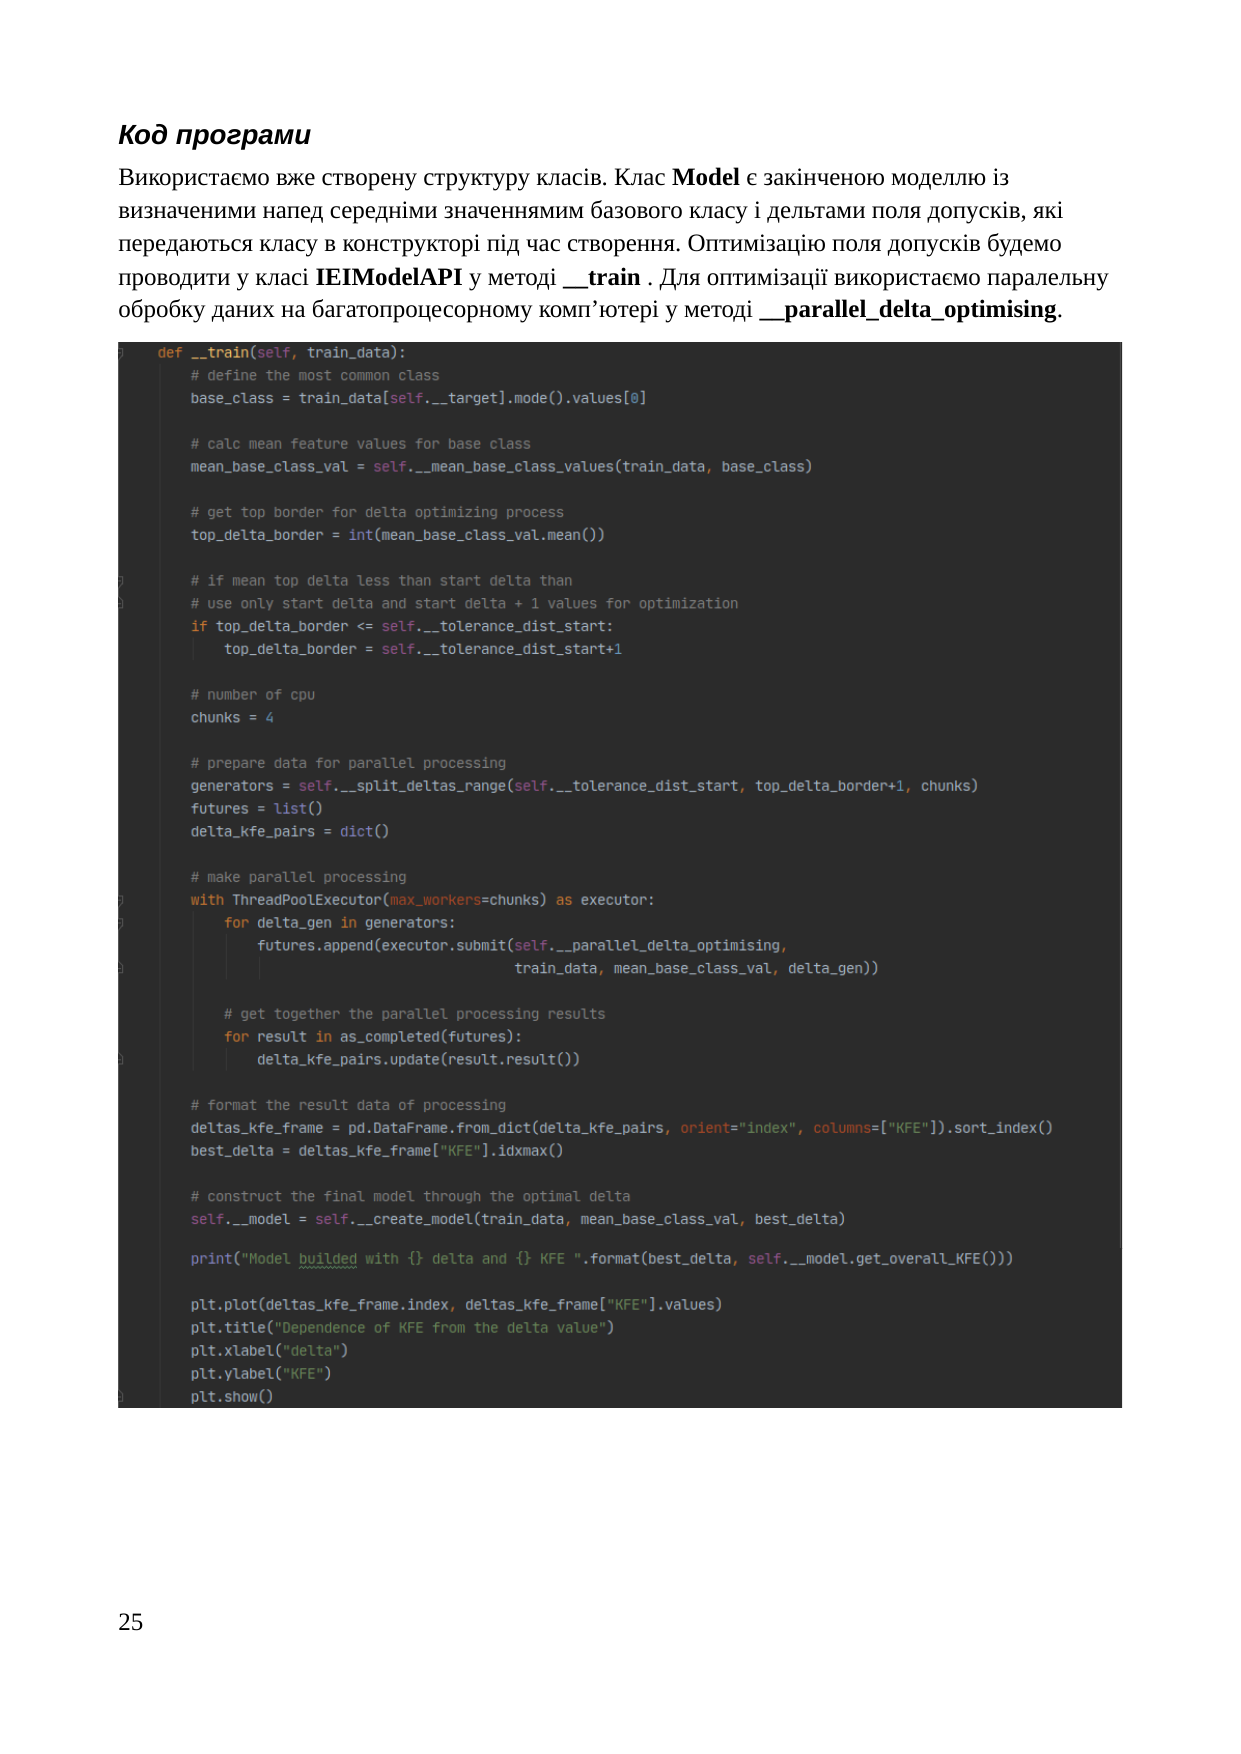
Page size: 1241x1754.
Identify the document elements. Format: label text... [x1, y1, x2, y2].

text Використаємо вже створену структуру класів. Клас Model є закінченою моделлю із визначеними напед середніми значеннямим базового класу і дельтами поля допусків, які передаються класу в конструкторі під час створення. Оптимізацію поля допусків будемо проводити у класі IEIModelAPI у методі __train . Для оптимізації використаємо паралельну обробку даних на багатопроцесорному компʼютері у методі __parallel_delta_optimising. [118, 162, 1122, 323]
subtitle Код програми [118, 118, 1122, 150]
picture [118, 342, 1123, 1408]
